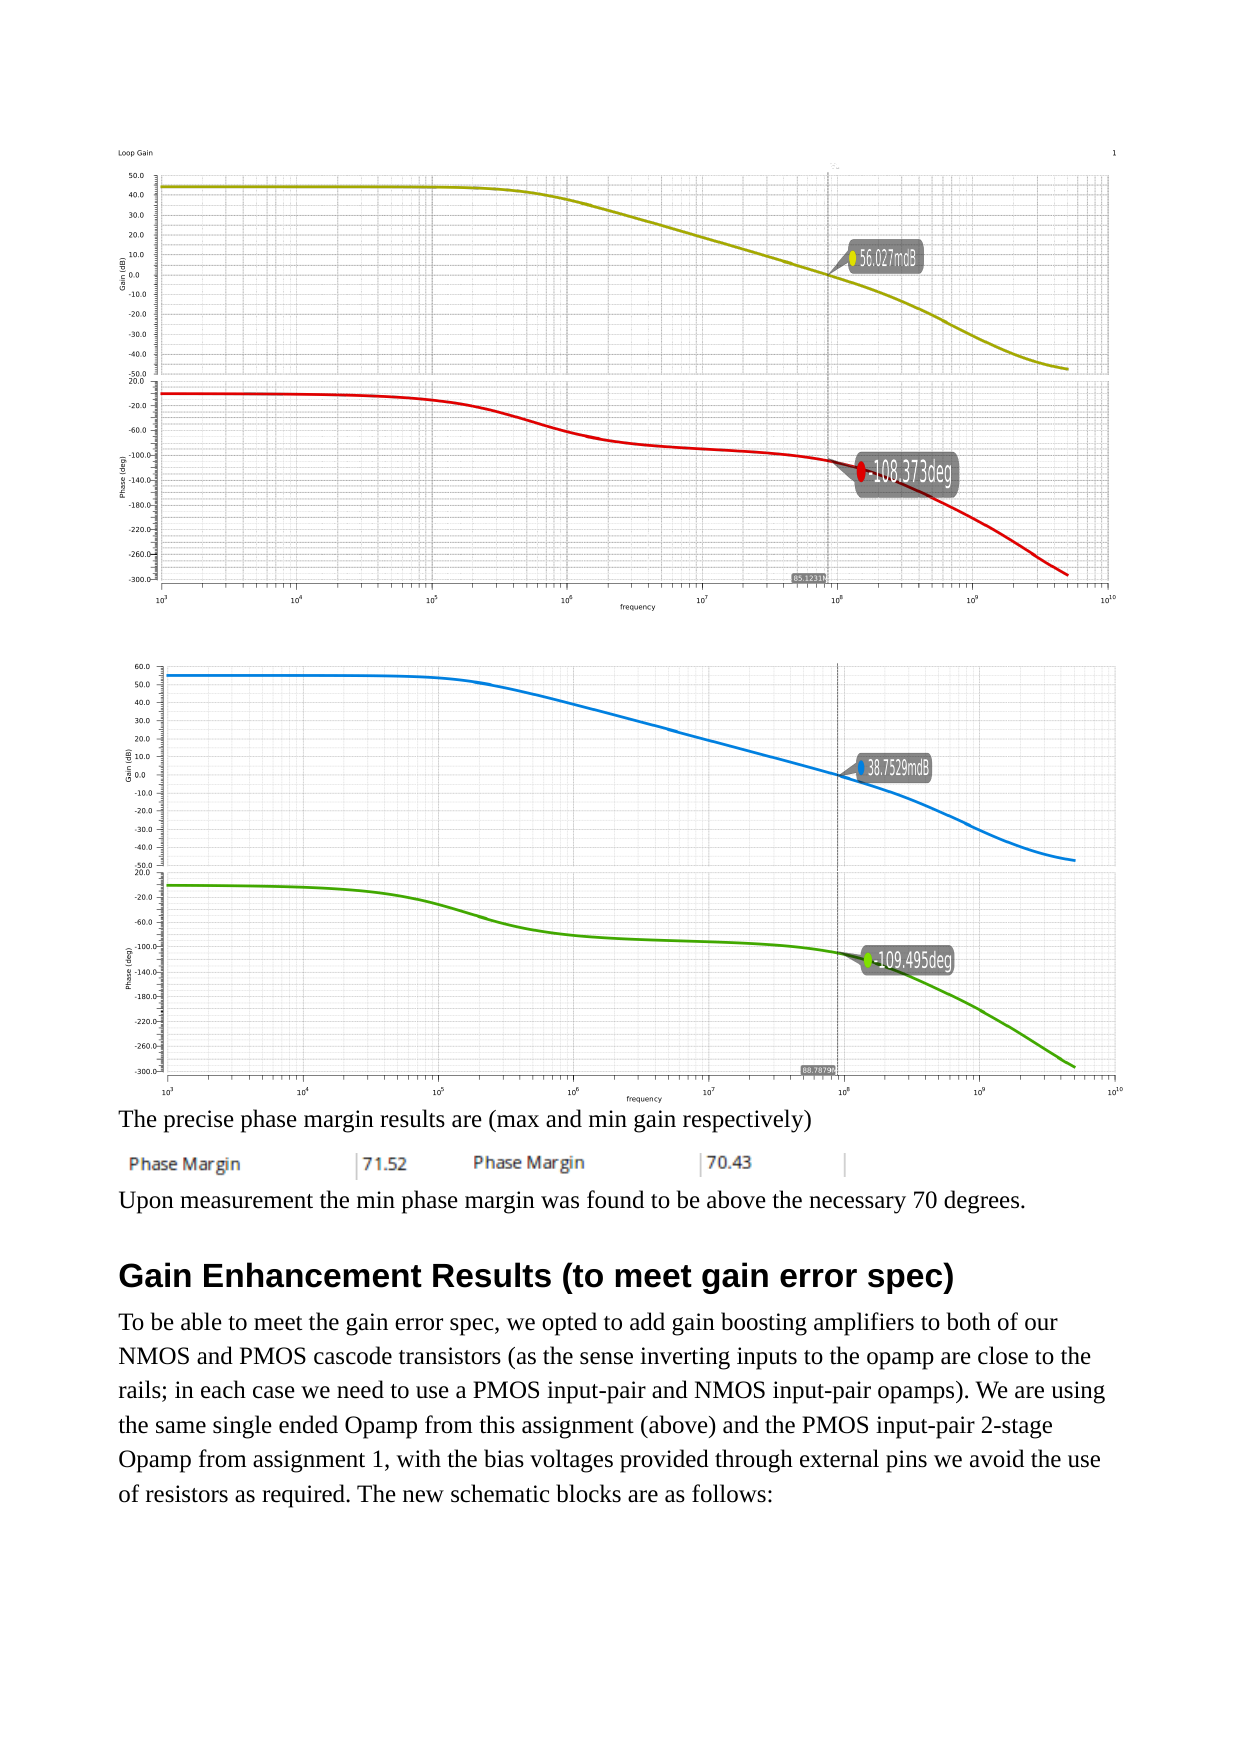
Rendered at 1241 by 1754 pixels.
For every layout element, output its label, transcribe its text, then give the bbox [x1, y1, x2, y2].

text Upon measurement the min phase margin was found to be above the necessary 70 degrees. [118, 1153, 1122, 1214]
text The precise phase margin results are (max and min gain respectively) [118, 118, 1122, 1133]
text To be able to meet the gain error spec, we opted to add gain boosting amplifiers to both of our NMOS and PMOS cascode transistors (as the sense inverting inputs to the opamp are close to the rails; in each case we need to use a PMOS input-pair and NMOS input-pair opamps). We are using the same single ended Opamp from this assignment (above) and the PMOS input-pair 2-stage Opamp from assignment 1, with the bias voltages provided through external pins we avoid the use of resistors as required. The new schematic blocks are as follows: [118, 1307, 1122, 1508]
picture [124, 1153, 849, 1180]
subtitle Gain Enhancement Results (to meet gain error spec) [118, 1255, 1122, 1294]
picture [121, 637, 1125, 1105]
picture [115, 146, 1119, 613]
